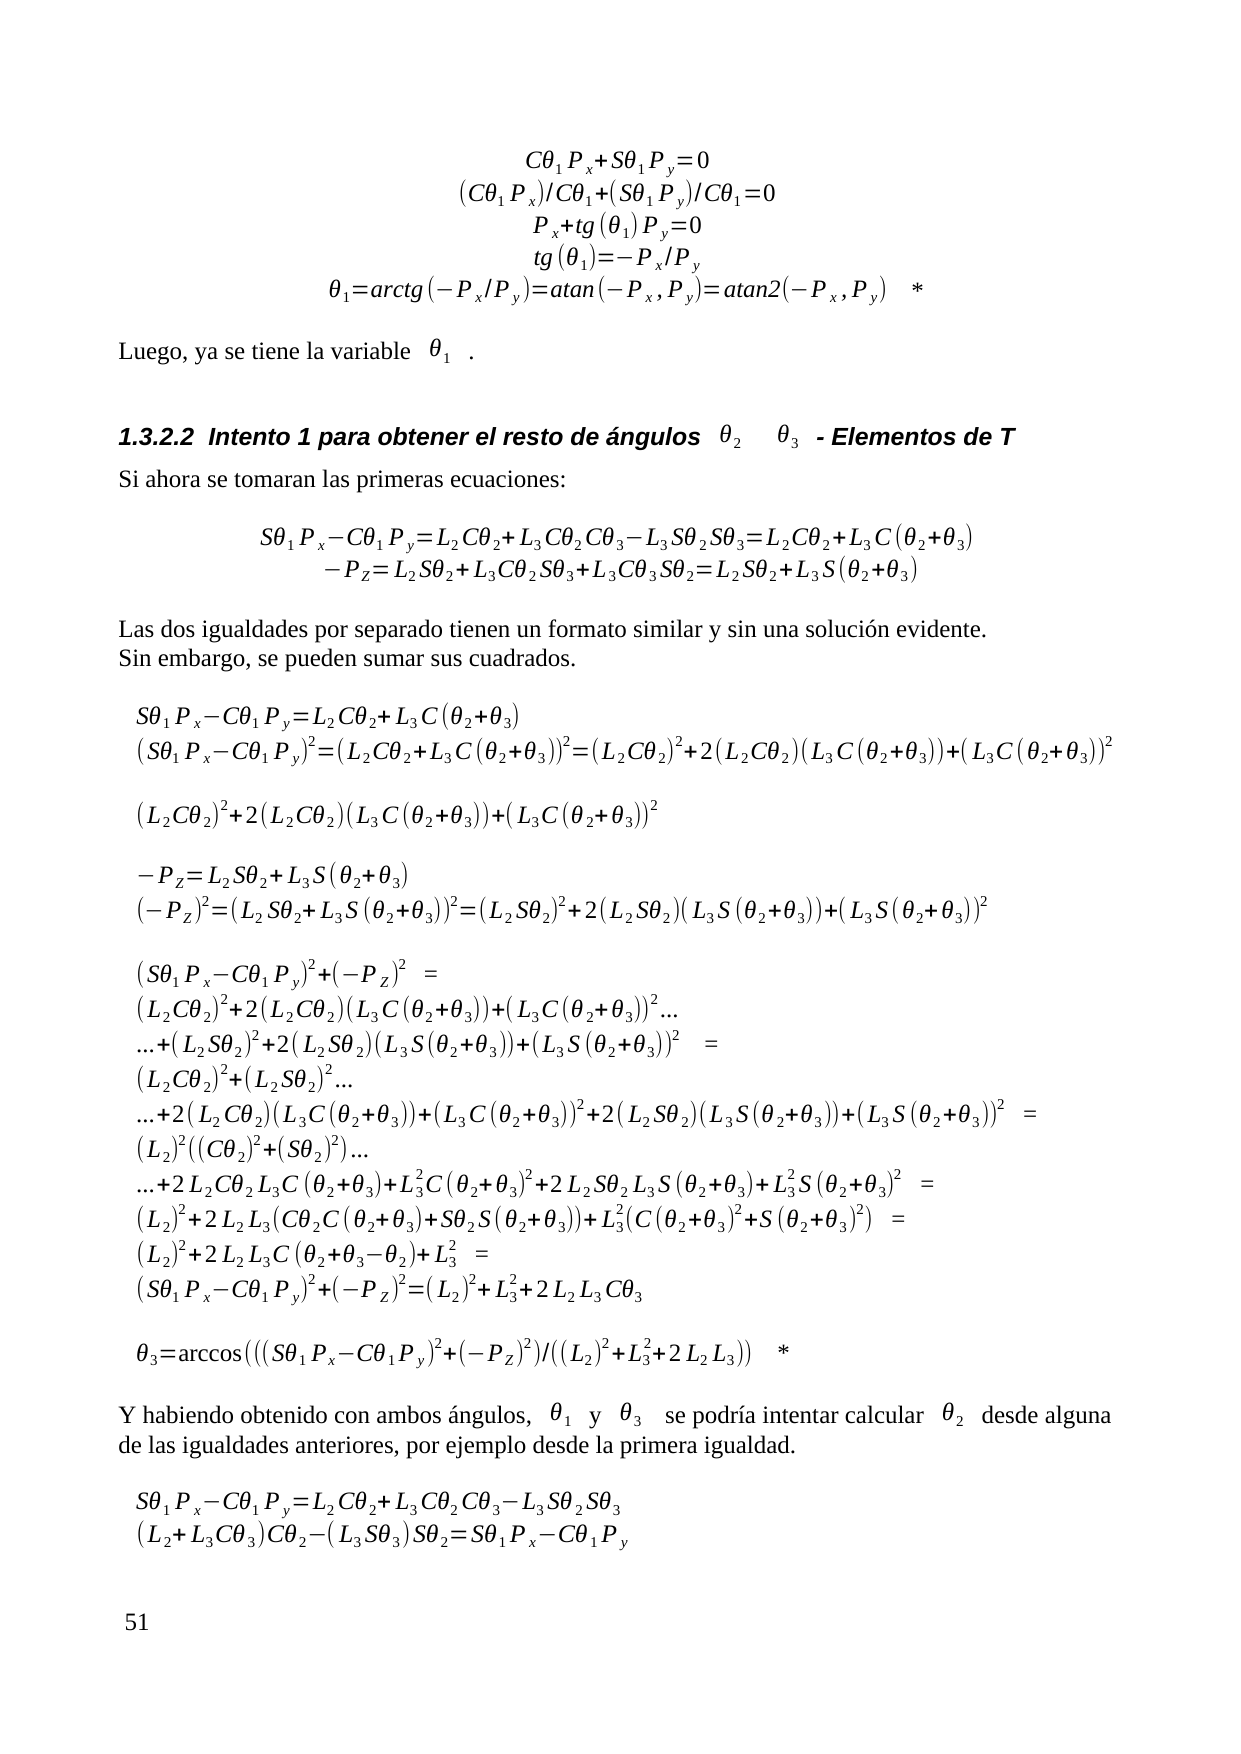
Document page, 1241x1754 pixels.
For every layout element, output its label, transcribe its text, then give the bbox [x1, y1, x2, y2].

text = [118, 956, 1122, 991]
text Sin embargo, se pueden sumar sus cuadrados. [118, 643, 1122, 672]
text * [118, 274, 1122, 306]
text Y habiendo obtenido con ambos ángulos,y se podría intentar calculardesde alguna de las igualdades anteriores, por ejemplo desde la primera igualdad. [118, 1398, 1122, 1458]
text = [118, 1096, 1122, 1131]
text * [118, 1334, 1122, 1369]
text Luego, ya se tiene la variable. [118, 335, 1122, 366]
text = [118, 1236, 1122, 1271]
text = [118, 1026, 1122, 1061]
text = [118, 1201, 1122, 1236]
subtitle Intento 1 para obtener el resto de ángulos- Elementos de T [118, 420, 1122, 452]
text Si ahora se tomaran las primeras ecuaciones: [118, 464, 1122, 493]
text Las dos igualdades por separado tienen un formato similar y sin una solución evidente. [118, 614, 1122, 643]
text = [118, 1166, 1122, 1201]
